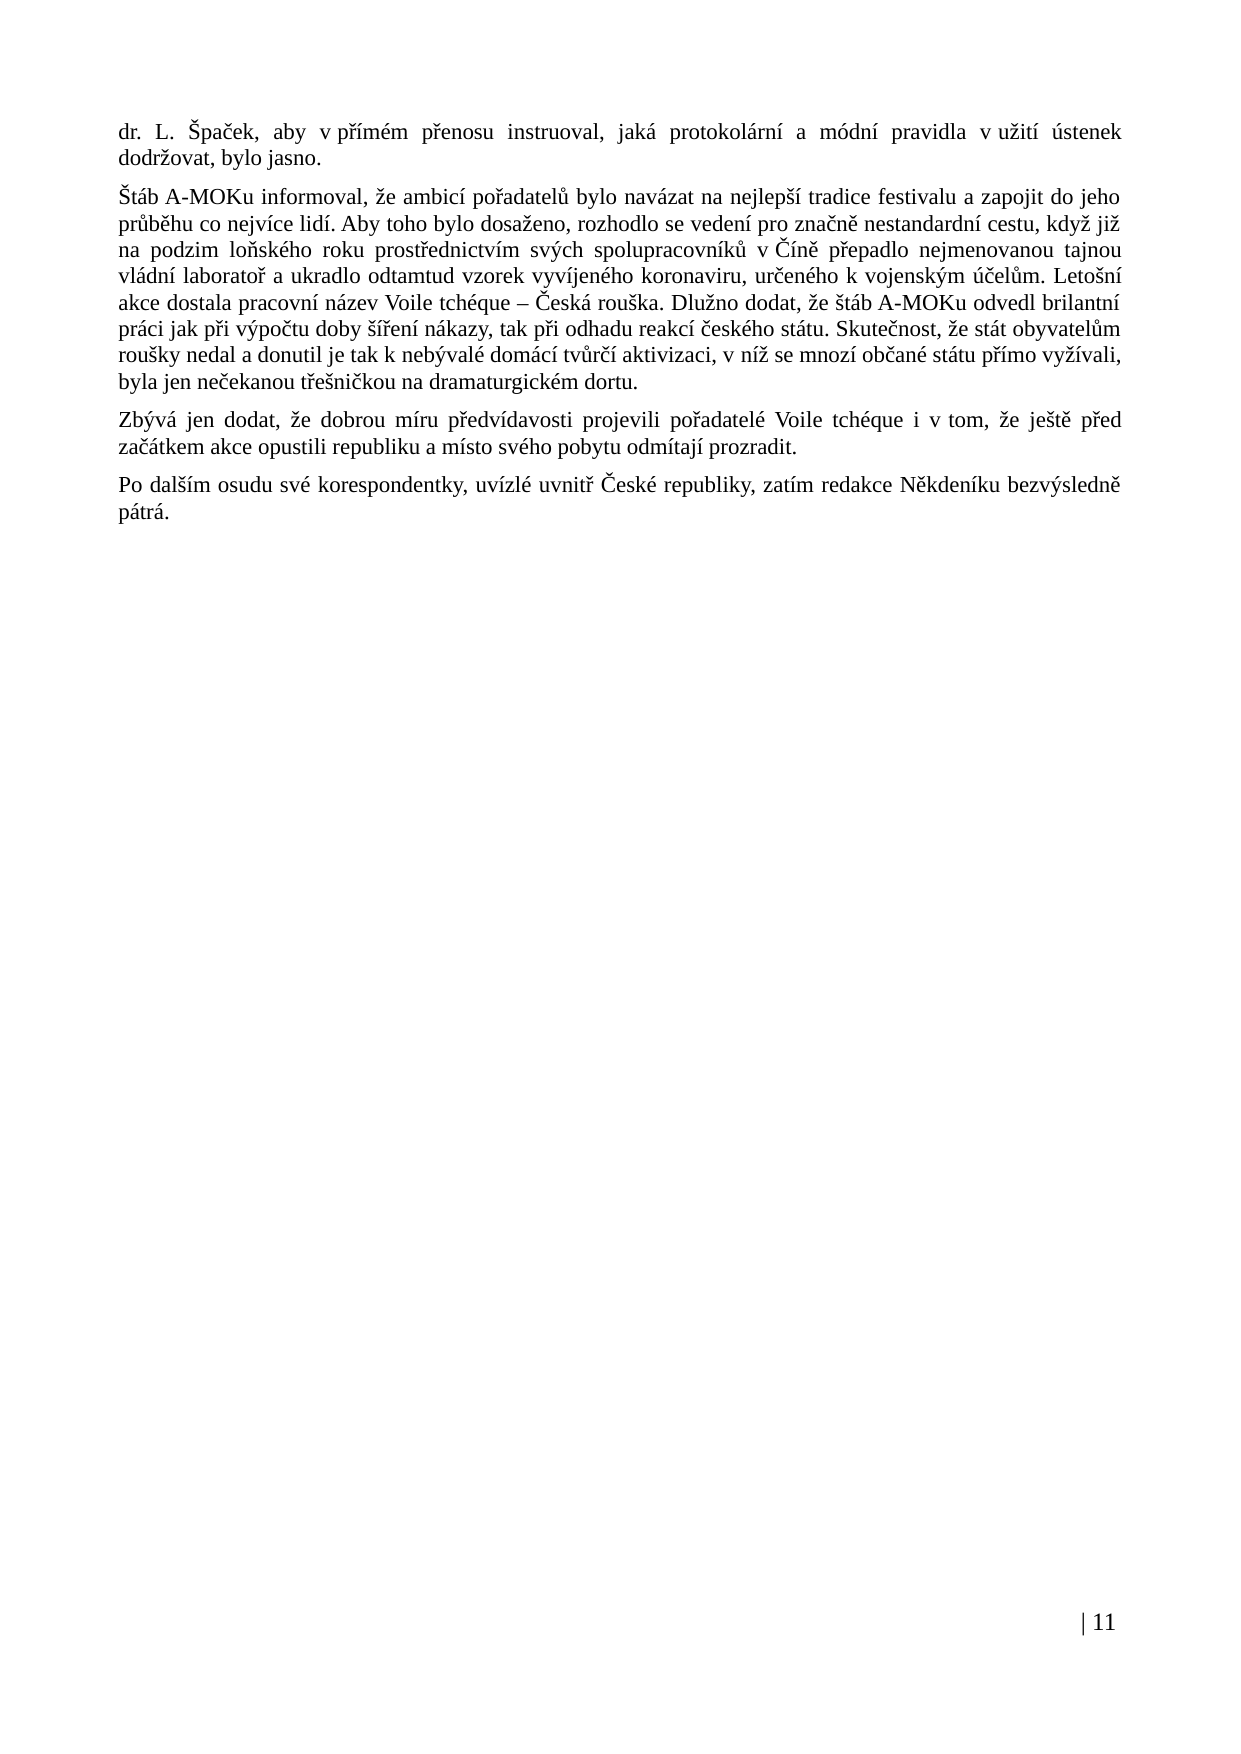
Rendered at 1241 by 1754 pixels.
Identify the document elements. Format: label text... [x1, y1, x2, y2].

text Zbývá jen dodat, že dobrou míru předvídavosti projevili pořadatelé Voile tchéque i v tom, že ještě před začátkem akce opustili republiku a místo svého pobytu odmítají prozradit. [118, 406, 1122, 459]
text Štáb A-MOKu informoval, že ambicí pořadatelů bylo navázat na nejlepší tradice festivalu a zapojit do jeho průběhu co nejvíce lidí. Aby toho bylo dosaženo, rozhodlo se vedení pro značně nestandardní cestu, když již na podzim loňského roku prostřednictvím svých spolupracovníků v Číně přepadlo nejmenovanou tajnou vládní laboratoř a ukradlo odtamtud vzorek vyvíjeného koronaviru, určeného k vojenským účelům. Letošní akce dostala pracovní název Voile tchéque – Česká rouška. Dlužno dodat, že štáb A-MOKu odvedl brilantní práci jak při výpočtu doby šíření nákazy, tak při odhadu reakcí českého státu. Skutečnost, že stát obyvatelům roušky nedal a donutil je tak k nebývalé domácí tvůrčí aktivizaci, v níž se mnozí občané státu přímo vyžívali, byla jen nečekanou třešničkou na dramaturgickém dortu. [118, 183, 1122, 394]
text Po dalším osudu své korespondentky, uvízlé uvnitř České republiky, zatím redakce Někdeníku bezvýsledně pátrá. [118, 472, 1122, 524]
text dr. L. Špaček, aby v přímém přenosu instruoval, jaká protokolární a módní pravidla v užití ústenek dodržovat, bylo jasno. [118, 118, 1122, 171]
